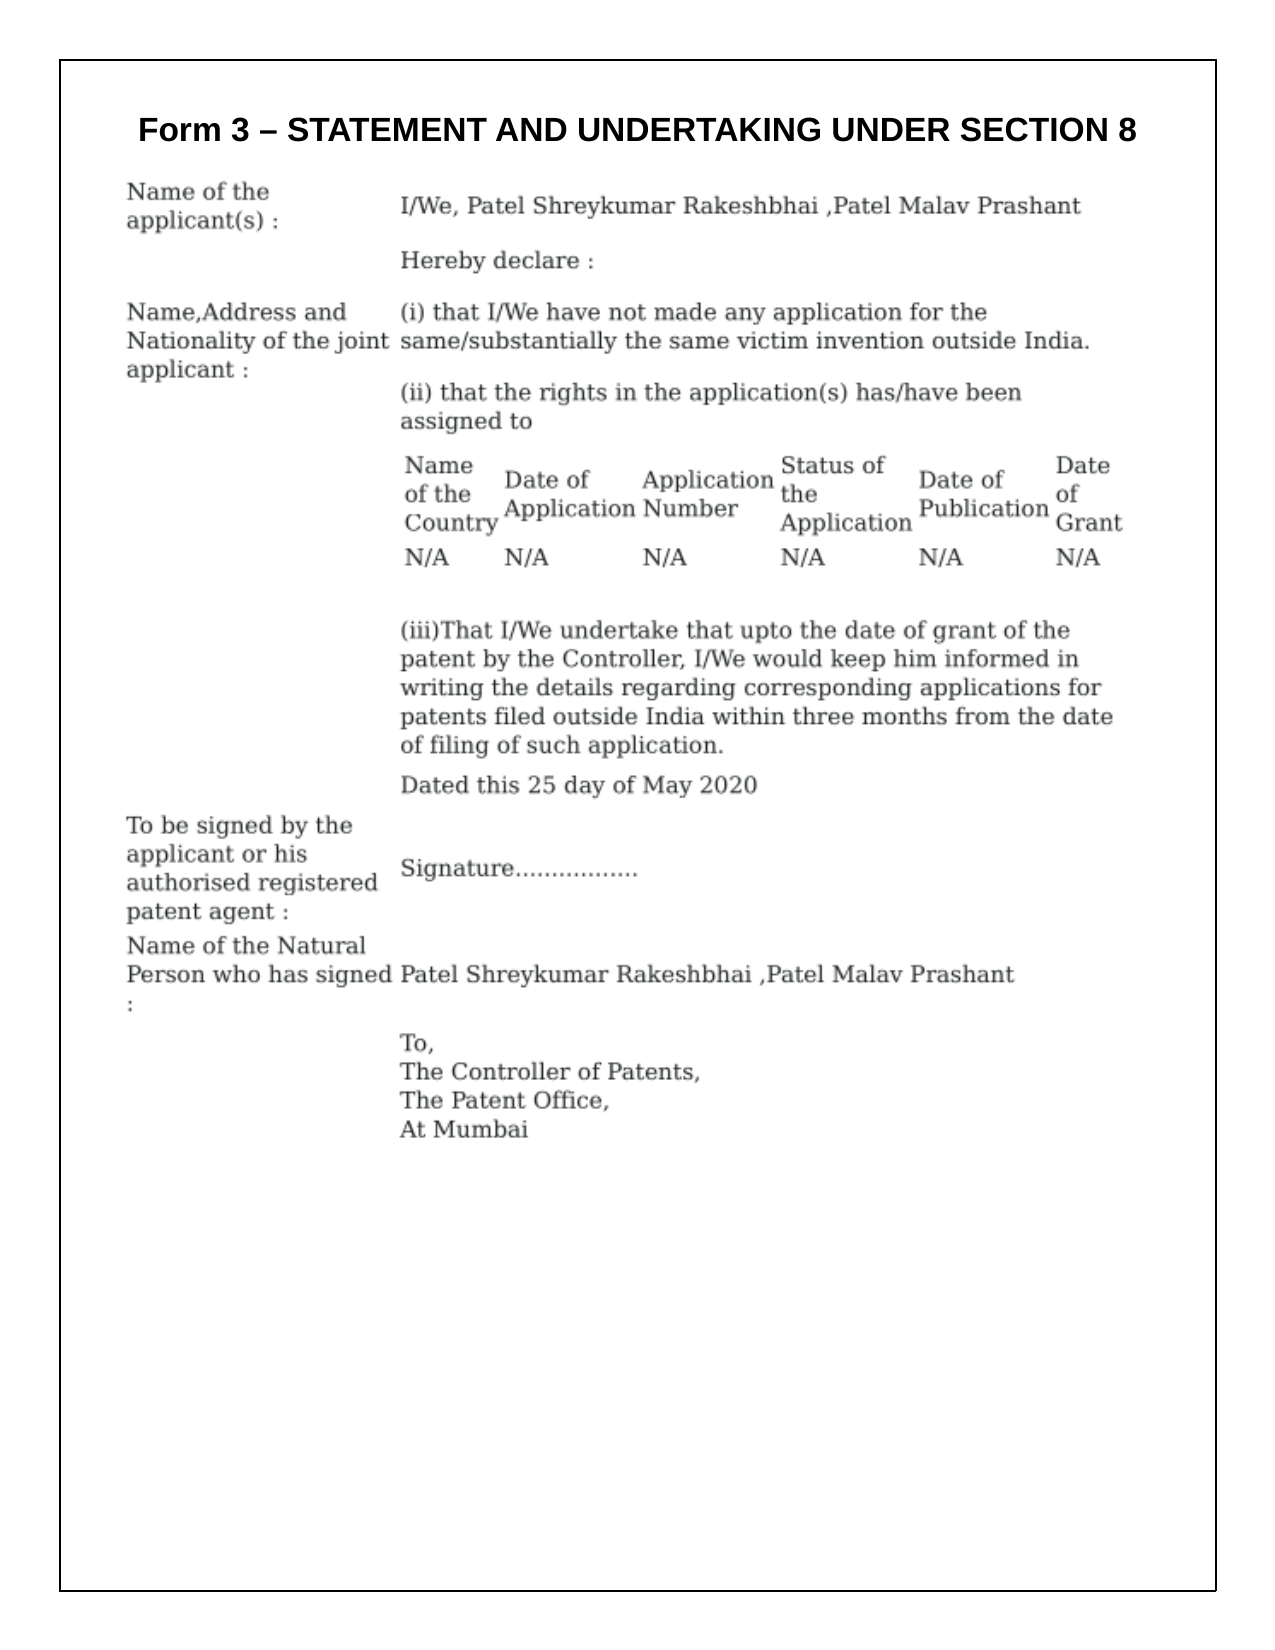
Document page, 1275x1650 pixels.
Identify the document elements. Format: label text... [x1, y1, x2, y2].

subtitle Form 3 – STATEMENT AND UNDERTAKING UNDER SECTION 8 [89, 110, 1186, 149]
picture [101, 161, 1175, 1208]
